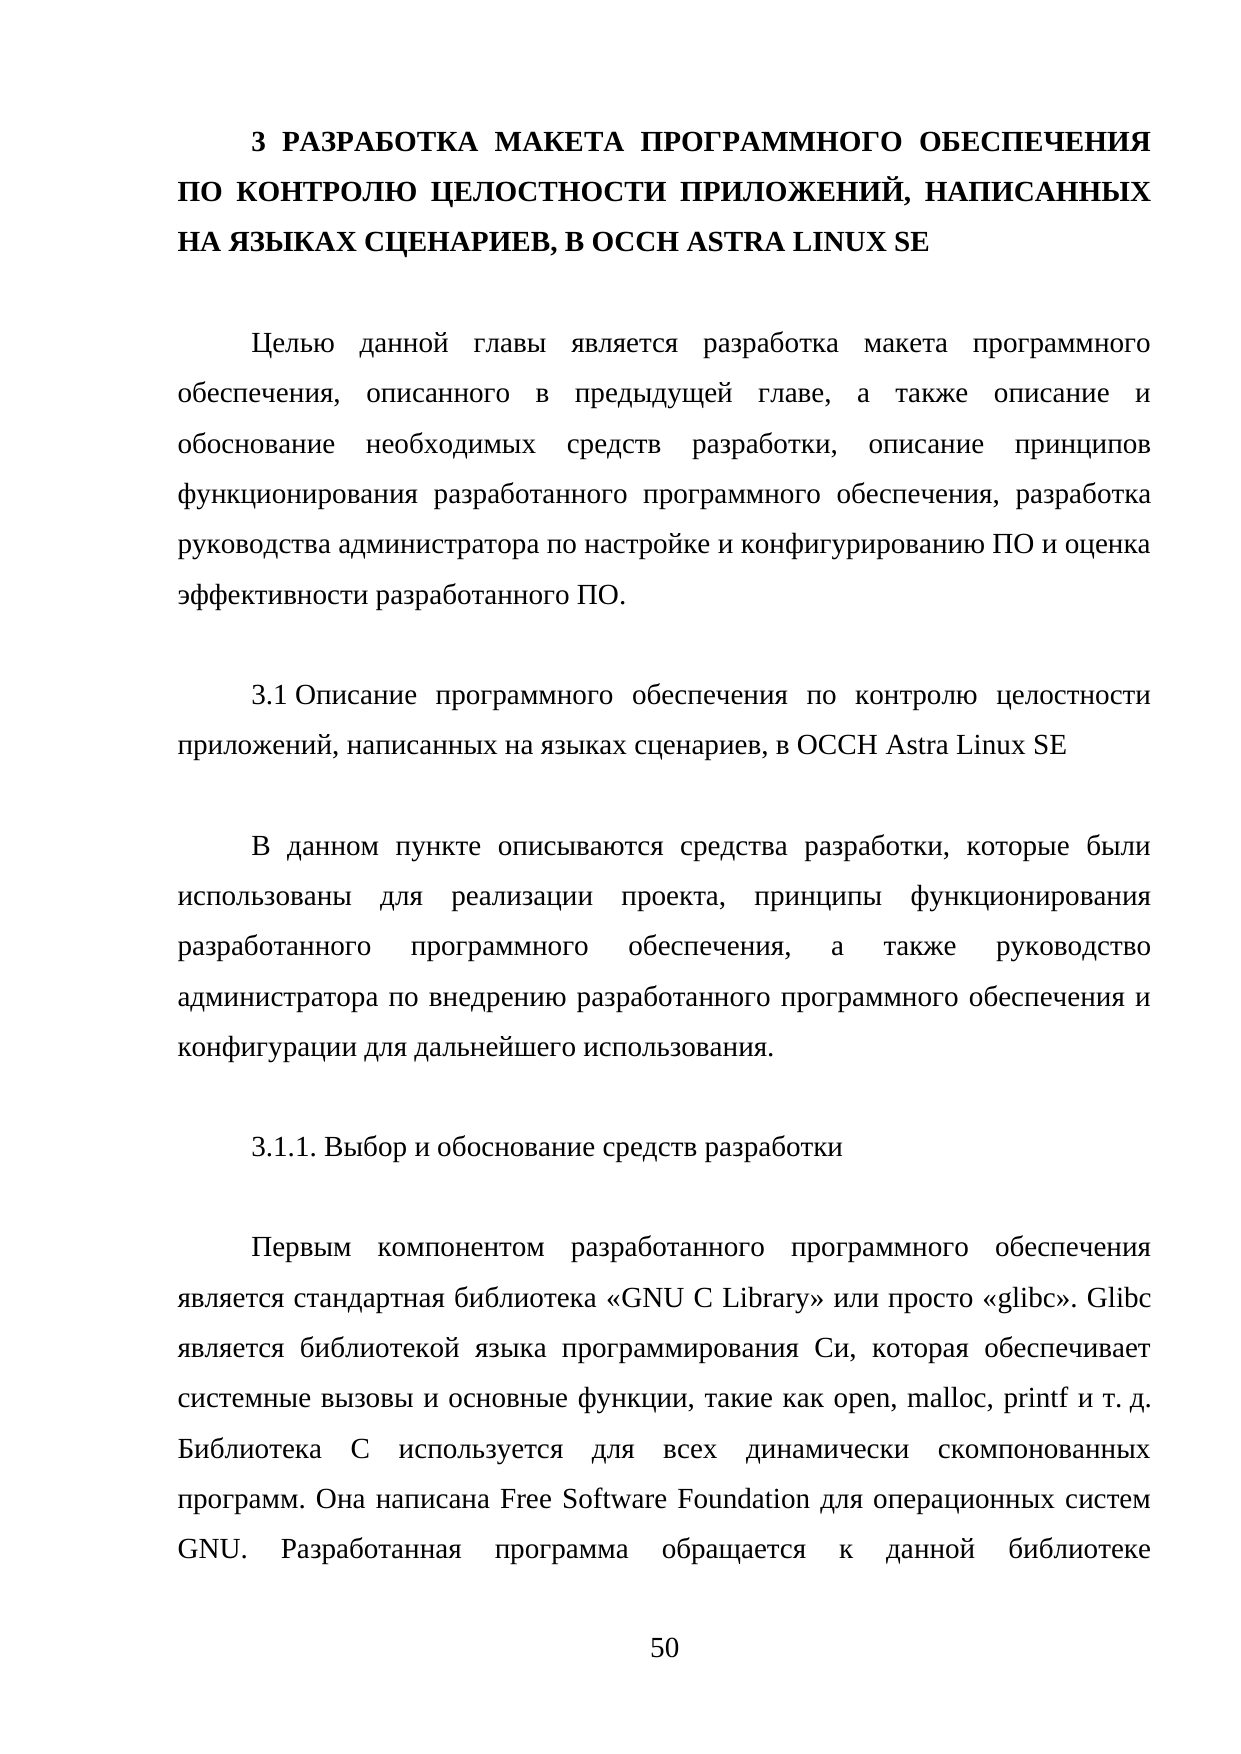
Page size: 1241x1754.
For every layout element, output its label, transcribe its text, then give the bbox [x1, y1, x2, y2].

text Первым компонентом разработанного программного обеспечения является стандартная библиотека «GNU C Library» или просто «glibc». Glibc является библиотекой языка программирования Си, которая обеспечивает системные вызовы и основные функции, такие как open, malloc, printf и т. д. Библиотека C используется для всех динамически скомпонованных программ. Она написана Free Software Foundation для операционных систем GNU. Разработанная программа обращается к данной библиотеке [177, 1229, 1152, 1565]
subtitle Выбор и обоснование средств разработки [177, 1129, 1152, 1163]
subtitle 3 РАЗРАБОТКА МАКЕТА ПРОГРАММНОГО ОБЕСПЕЧЕНИЯ ПО КОНТРОЛЮ ЦЕЛОСТНОСТИ ПРИЛОЖЕНИЙ, НАПИСАННЫХ НА ЯЗЫКАХ СЦЕНАРИЕВ, В ОССН ASTRA LINUX SE [177, 124, 1152, 258]
subtitle Описание программного обеспечения по контролю целостности приложений, написанных на языках сценариев, в ОССН Astra Linux SE [177, 677, 1152, 761]
text В данном пункте описываются средства разработки, которые были использованы для реализации проекта, принципы функционирования разработанного программного обеспечения, а также руководство администратора по внедрению разработанного программного обеспечения и конфигурации для дальнейшего использования. [177, 828, 1152, 1062]
text Целью данной главы является разработка макета программного обеспечения, описанного в предыдущей главе, а также описание и обоснование необходимых средств разработки, описание принципов функционирования разработанного программного обеспечения, разработка руководства администратора по настройке и конфигурированию ПО и оценка эффективности разработанного ПО. [177, 325, 1152, 610]
